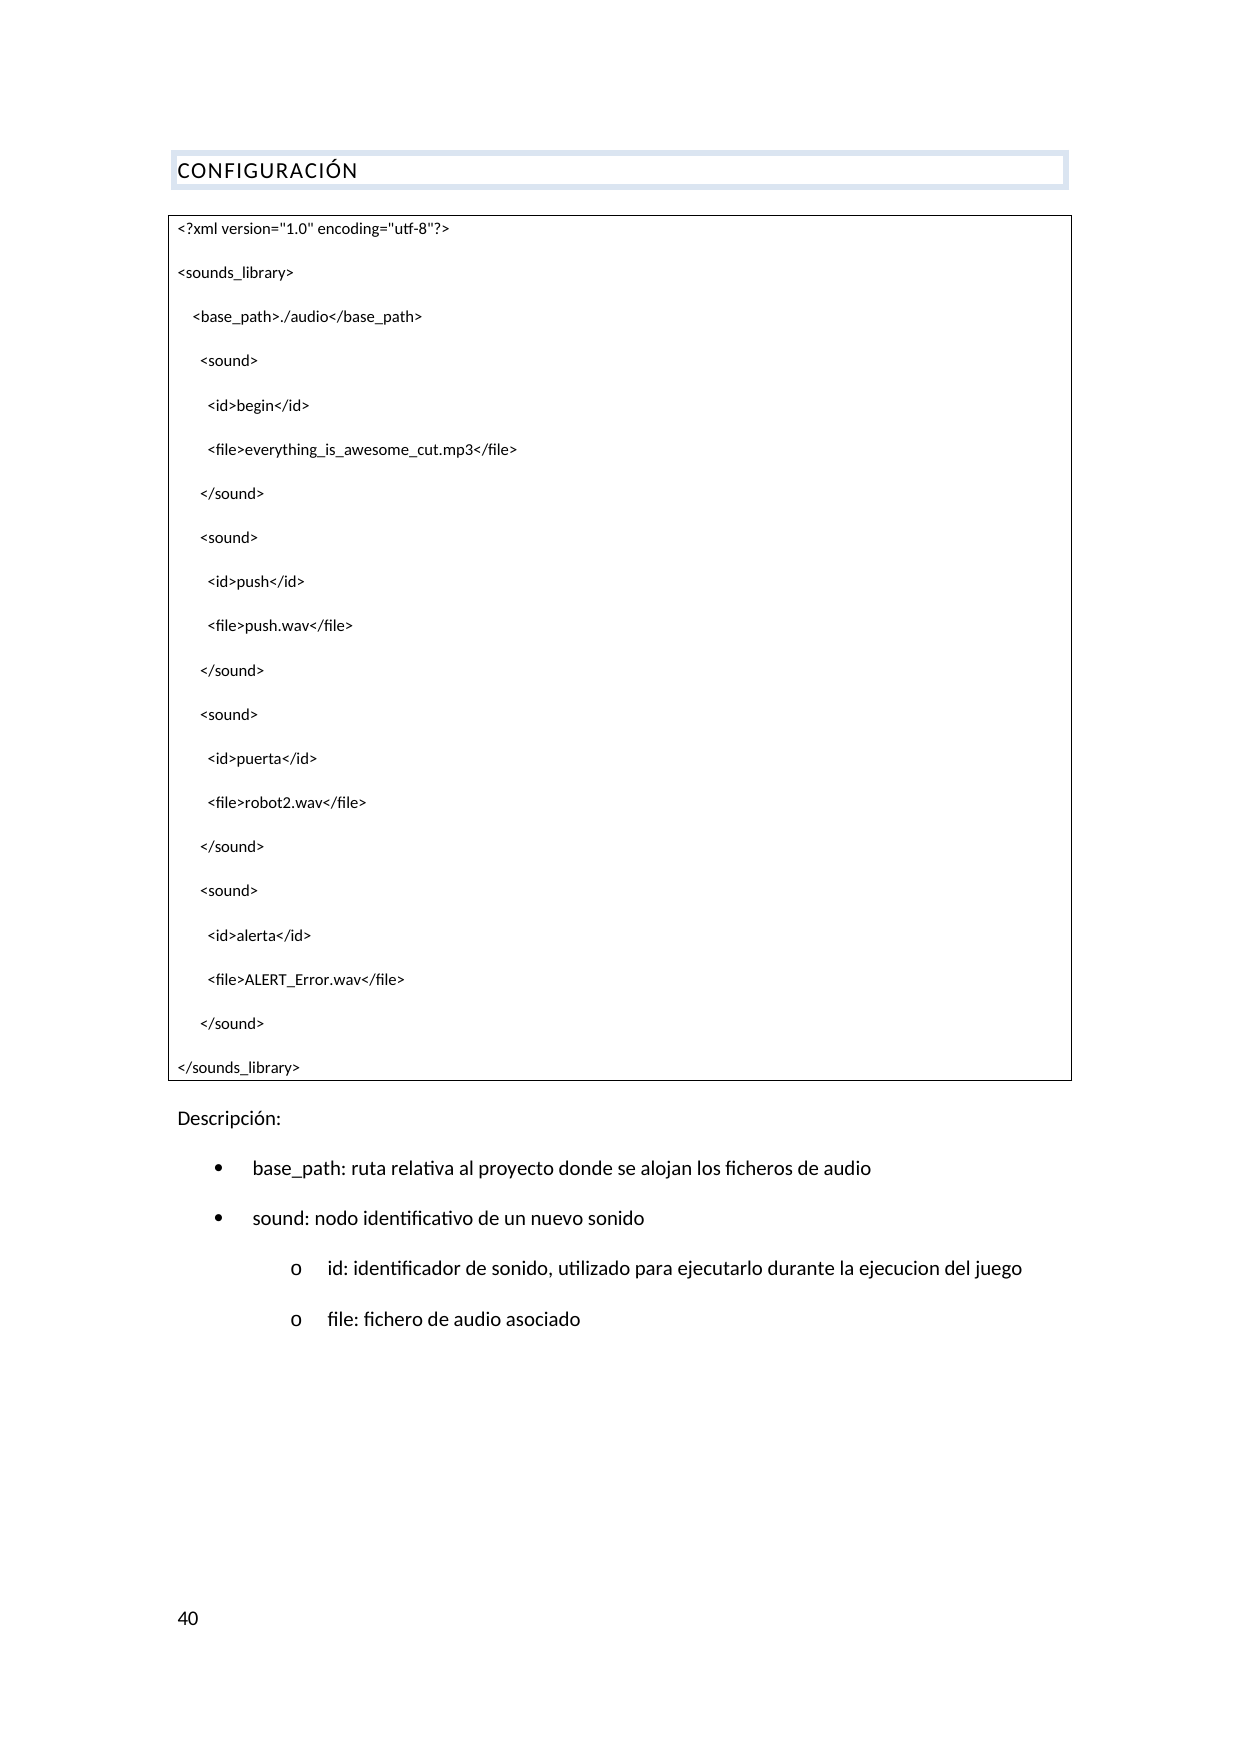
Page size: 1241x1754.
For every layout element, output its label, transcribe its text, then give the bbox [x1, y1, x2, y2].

text </sound> [169, 1010, 1071, 1033]
text <id>alerta</id> [169, 922, 1071, 945]
text <?xml version="1.0" encoding="utf-8"?> [169, 216, 1071, 238]
list file: fichero de audio asociado [290, 1306, 1063, 1332]
text <sound> [169, 878, 1071, 901]
text <file>ALERT_Error.wav</file> [169, 966, 1071, 989]
text Descripción: [177, 1105, 1063, 1130]
text <file>everything_is_awesome_cut.mp3</file> [169, 436, 1071, 459]
text <file>push.wav</file> [169, 613, 1071, 636]
text </sound> [169, 833, 1071, 857]
text <base_path>./audio</base_path> [169, 303, 1071, 327]
text <sound> [169, 348, 1071, 371]
text </sound> [169, 657, 1071, 680]
text </sound> [169, 480, 1071, 503]
text <sound> [169, 701, 1071, 724]
text <file>robot2.wav</file> [169, 789, 1071, 813]
text </sounds_library> [169, 1054, 1071, 1080]
text <sound> [169, 524, 1071, 548]
text <id>begin</id> [169, 392, 1071, 415]
list base_path: ruta relativa al proyecto donde se alojan los ficheros de audio [215, 1155, 1063, 1180]
text <id>push</id> [169, 568, 1071, 592]
list id: identificador de sonido, utilizado para ejecutarlo durante la ejecucion del juego [290, 1255, 1063, 1281]
subtitle Configuración [177, 156, 1063, 184]
text <sounds_library> [169, 259, 1071, 283]
list sound: nodo identificativo de un nuevo sonido [215, 1205, 1063, 1230]
text <id>puerta</id> [169, 745, 1071, 768]
